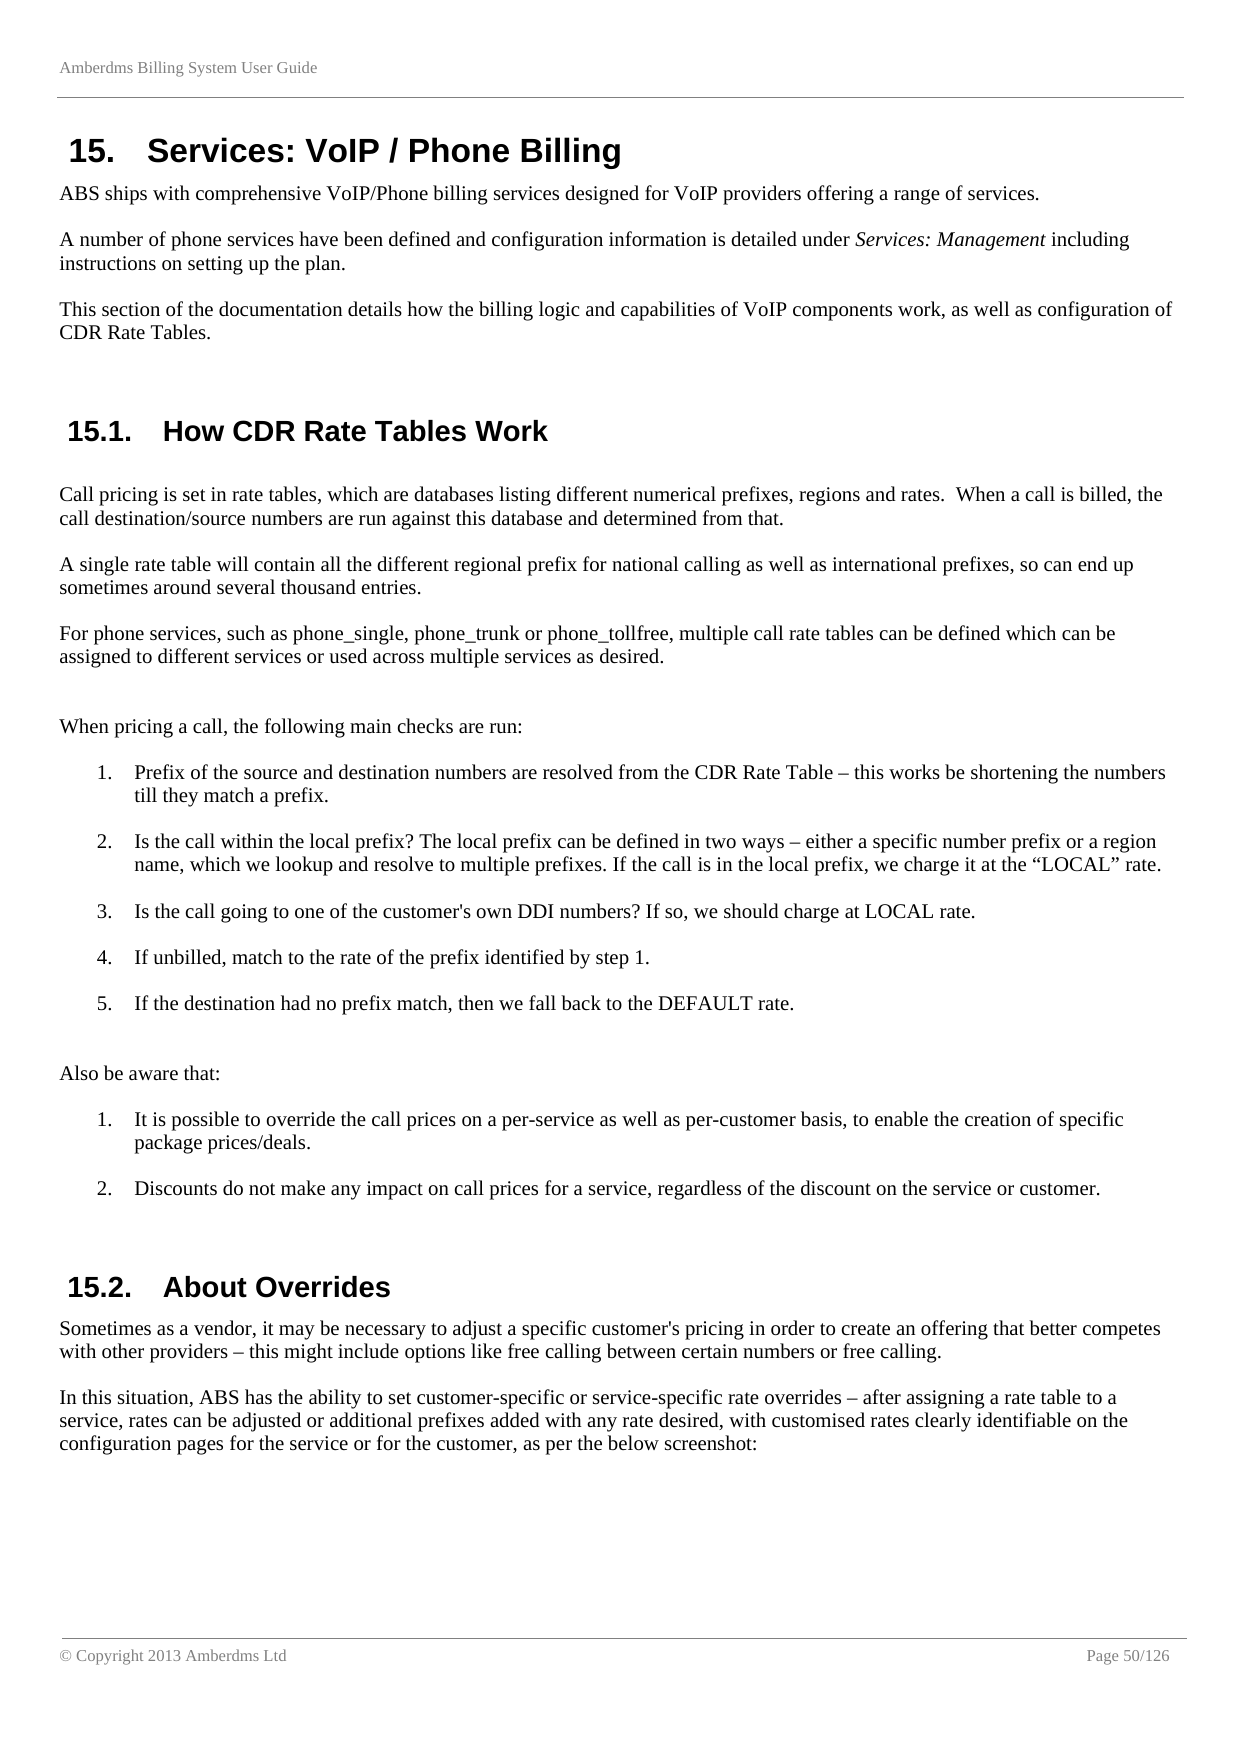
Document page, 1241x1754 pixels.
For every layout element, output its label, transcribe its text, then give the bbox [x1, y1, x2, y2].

text In this situation, ABS has the ability to set customer-specific or service-specific rate overrides – after assigning a rate table to a service, rates can be adjusted or additional prefixes added with any rate desired, with customised rates clearly identifiable on the configuration pages for the service or for the customer, as per the below screenshot: [59, 1386, 1181, 1455]
text Call pricing is set in rate tables, which are databases listing different numerical prefixes, regions and rates. When a call is billed, the call destination/source numbers are run against this database and determined from that. [59, 483, 1181, 529]
list Discounts do not make any impact on call prices for a service, regardless of the discount on the service or customer. [97, 1177, 1181, 1200]
list It is possible to override the call prices on a per-service as well as per-customer basis, to enable the creation of specific package prices/deals. [97, 1108, 1181, 1154]
list Is the call within the local prefix? The local prefix can be defined in two ways – either a specific number prefix or a region name, which we lookup and resolve to multiple prefixes. If the call is in the local prefix, we charge it at the “LOCAL” rate. [97, 830, 1181, 876]
list Prefix of the source and destination numbers are resolved from the CDR Rate Table – this works be shortening the numbers till they match a prefix. [97, 761, 1181, 807]
text Also be aware that: [59, 1061, 1181, 1084]
text This section of the documentation details how the billing logic and capabilities of VoIP components work, as well as configuration of CDR Rate Tables. [59, 298, 1181, 344]
list If unbilled, match to the rate of the prefix identified by step 1. [97, 946, 1181, 969]
subtitle About Overrides [59, 1271, 1181, 1304]
text ABS ships with comprehensive VoIP/Phone billing services designed for VoIP providers offering a range of services. [59, 182, 1181, 205]
list Is the call going to one of the customer's own DDI numbers? If so, we should charge at LOCAL rate. [97, 899, 1181, 923]
subtitle How CDR Rate Tables Work [59, 415, 1181, 448]
subtitle Services: VoIP / Phone Billing [59, 132, 1181, 169]
text Sometimes as a vendor, it may be necessary to adjust a specific customer's pricing in order to create an offering that better competes with other providers – this might include options like free calling between certain numbers or free calling. [59, 1317, 1181, 1363]
text A single rate table will contain all the different regional prefix for national calling as well as international prefixes, so can end up sometimes around several thousand entries. [59, 553, 1181, 599]
text When pricing a call, the following main checks are run: [59, 714, 1181, 738]
list If the destination had no prefix match, then we fall back to the DEFAULT rate. [97, 992, 1181, 1015]
text For phone services, such as phone_single, phone_trunk or phone_tollfree, multiple call rate tables can be defined which can be assigned to different services or used across multiple services as desired. [59, 622, 1181, 668]
text A number of phone services have been defined and configuration information is detailed under Services: Management including instructions on setting up the plan. [59, 228, 1181, 274]
